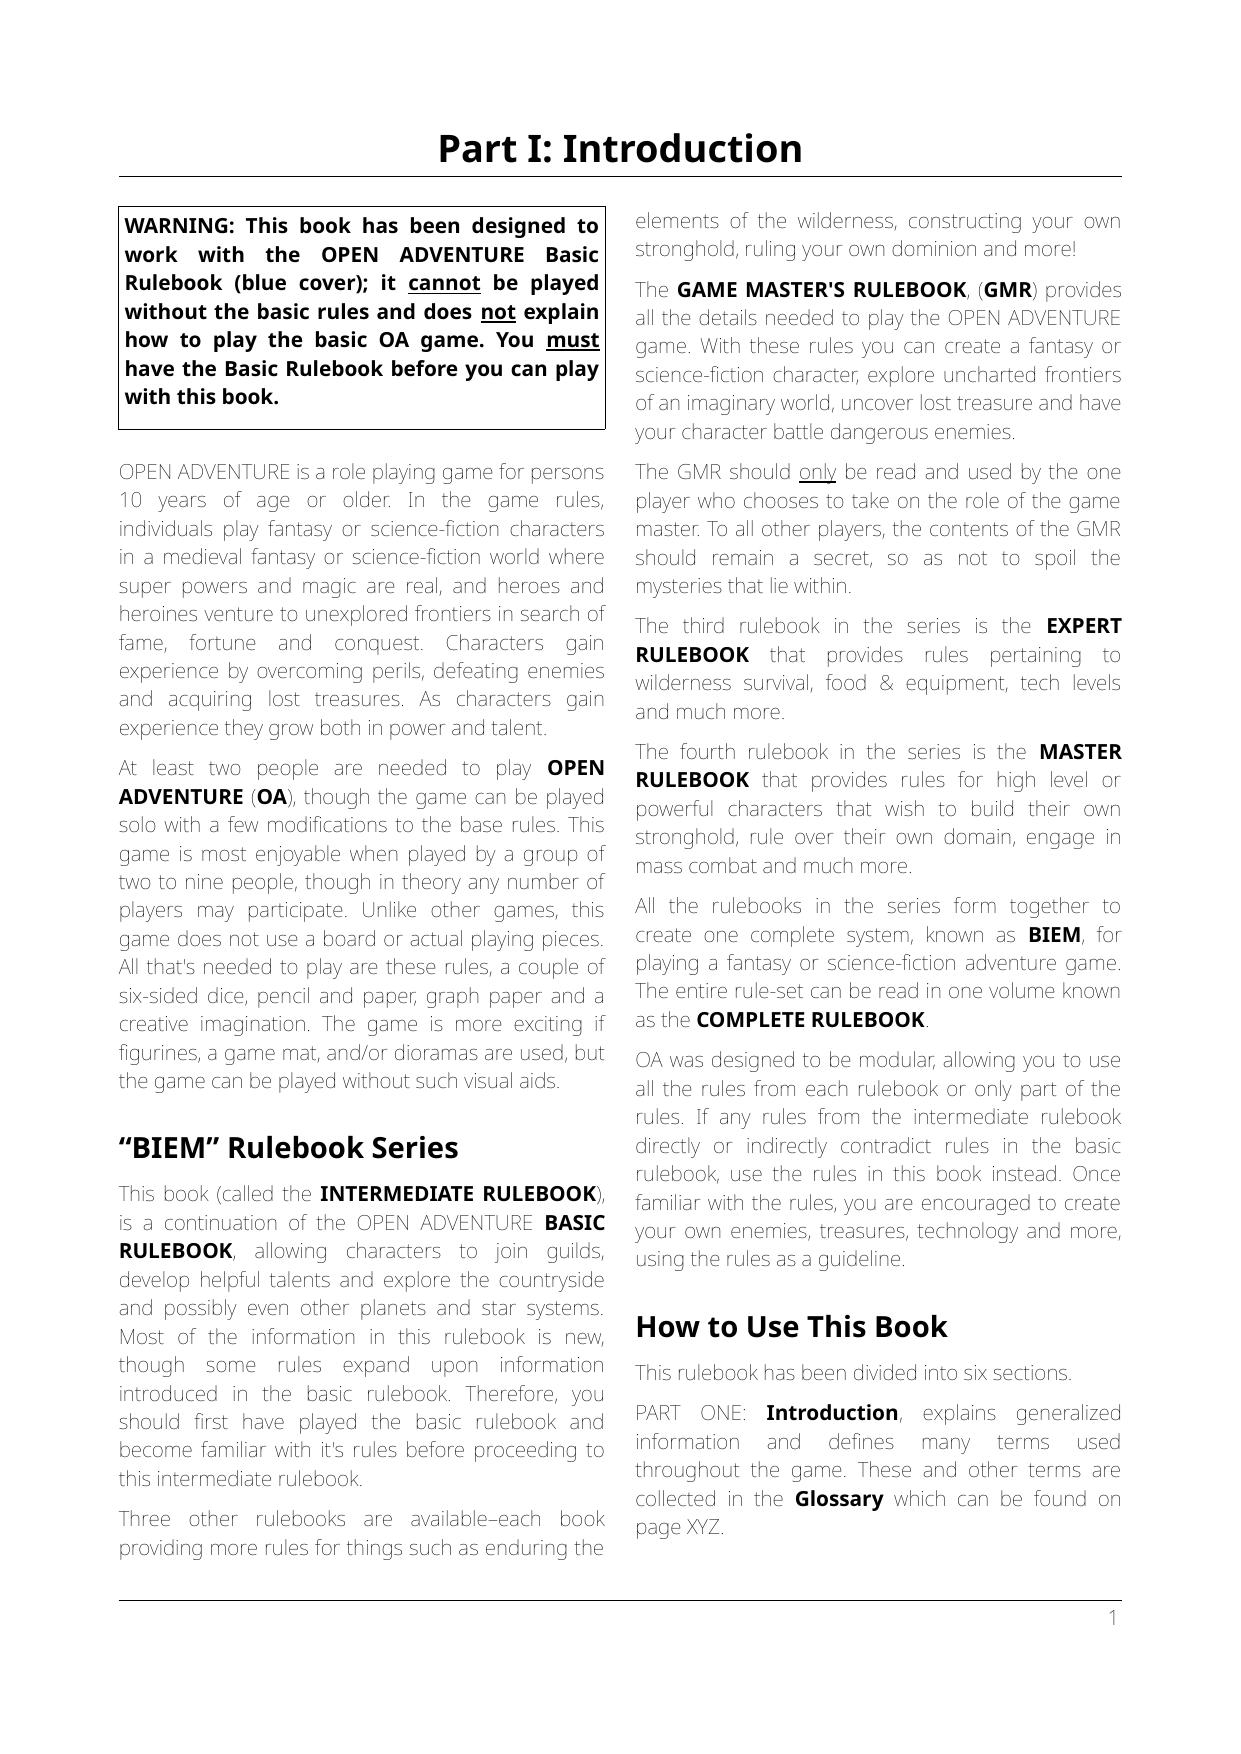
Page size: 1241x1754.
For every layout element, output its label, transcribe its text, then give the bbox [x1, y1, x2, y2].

text At least two people are needed to play OPEN ADVENTURE (OA), though the game can be played solo with a few modifications to the base rules. This game is most enjoyable when played by a group of two to nine people, though in theory any number of players may participate. Unlike other games, this game does not use a board or actual playing pieces. All that's needed to play are these rules, a couple of six-sided dice, pencil and paper, graph paper and a creative imagination. The game is more exciting if figurines, a game mat, and/or dioramas are used, but the game can be played without such visual aids. [118, 753, 605, 1094]
text PART ONE: Introduction, explains generalized information and defines many terms used throughout the game. These and other terms are collected in the Glossary which can be found on page XYZ. [635, 1398, 1122, 1541]
text This rulebook has been divided into six sections. [635, 1358, 1122, 1386]
text This book (called the INTERMEDIATE RULEBOOK), is a continuation of the OPEN ADVENTURE BASIC RULEBOOK, allowing characters to join guilds, develop helpful talents and explore the countryside and possibly even other planets and star systems. Most of the information in this rulebook is new, though some rules expand upon information introduced in the basic rulebook. Therefore, you should first have played the basic rulebook and become familiar with it's rules before proceeding to this intermediate rulebook. [118, 1179, 605, 1492]
text The GAME MASTER'S RULEBOOK, (GMR) provides all the details needed to play the OPEN ADVENTURE game. With these rules you can create a fantasy or science-fiction character, explore uncharted frontiers of an imaginary world, uncover lost treasure and have your character battle dangerous enemies. [635, 275, 1122, 445]
text All the rulebooks in the series form together to create one complete system, known as BIEM, for playing a fantasy or science-fiction adventure game. The entire rule-set can be read in one volume known as the COMPLETE RULEBOOK. [635, 891, 1122, 1033]
text The GMR should only be read and used by the one player who chooses to take on the role of the game master. To all other players, the contents of the GMR should remain a secret, so as not to spoil the mysteries that lie within. [635, 457, 1122, 599]
text The fourth rulebook in the series is the MASTER RULEBOOK that provides rules for high level or powerful characters that wish to build their own stronghold, rule over their own domain, engage in mass combat and much more. [635, 737, 1122, 879]
text OA was designed to be modular, allowing you to use all the rules from each rulebook or only part of the rules. If any rules from the intermediate rulebook directly or indirectly contradict rules in the basic rulebook, use the rules in this book instead. Once familiar with the rules, you are encouraged to create your own enemies, treasures, technology and more, using the rules as a guideline. [635, 1046, 1122, 1273]
text The third rulebook in the series is the EXPERT RULEBOOK that provides rules pertaining to wilderness survival, food & equipment, tech levels and much more. [635, 611, 1122, 725]
table_header WARNING: This book has been designed to work with the OPEN ADVENTURE Basic Rulebook (blue cover); it cannot be played without the basic rules and does not explain how to play the basic OA game. You must have the Basic Rulebook before you can play with this book. [119, 207, 605, 428]
text elements of the wilderness, constructing your own stronghold, ruling your own dominion and more! [635, 206, 1122, 263]
subtitle How to Use This Book [635, 1306, 1122, 1346]
text Three other rulebooks are available–each book providing more rules for things such as enduring the [118, 1504, 605, 1561]
text OPEN ADVENTURE is a role playing game for persons 10 years of age or older. In the game rules, individuals play fantasy or science-fiction characters in a medieval fantasy or science-fiction world where super powers and magic are real, and heroes and heroines venture to unexplored frontiers in search of fame, fortune and conquest. Characters gain experience by overcoming perils, defeating enemies and acquiring lost treasures. As characters gain experience they grow both in power and talent. [118, 430, 605, 741]
subtitle “BIEM” Rulebook Series [118, 1127, 605, 1167]
